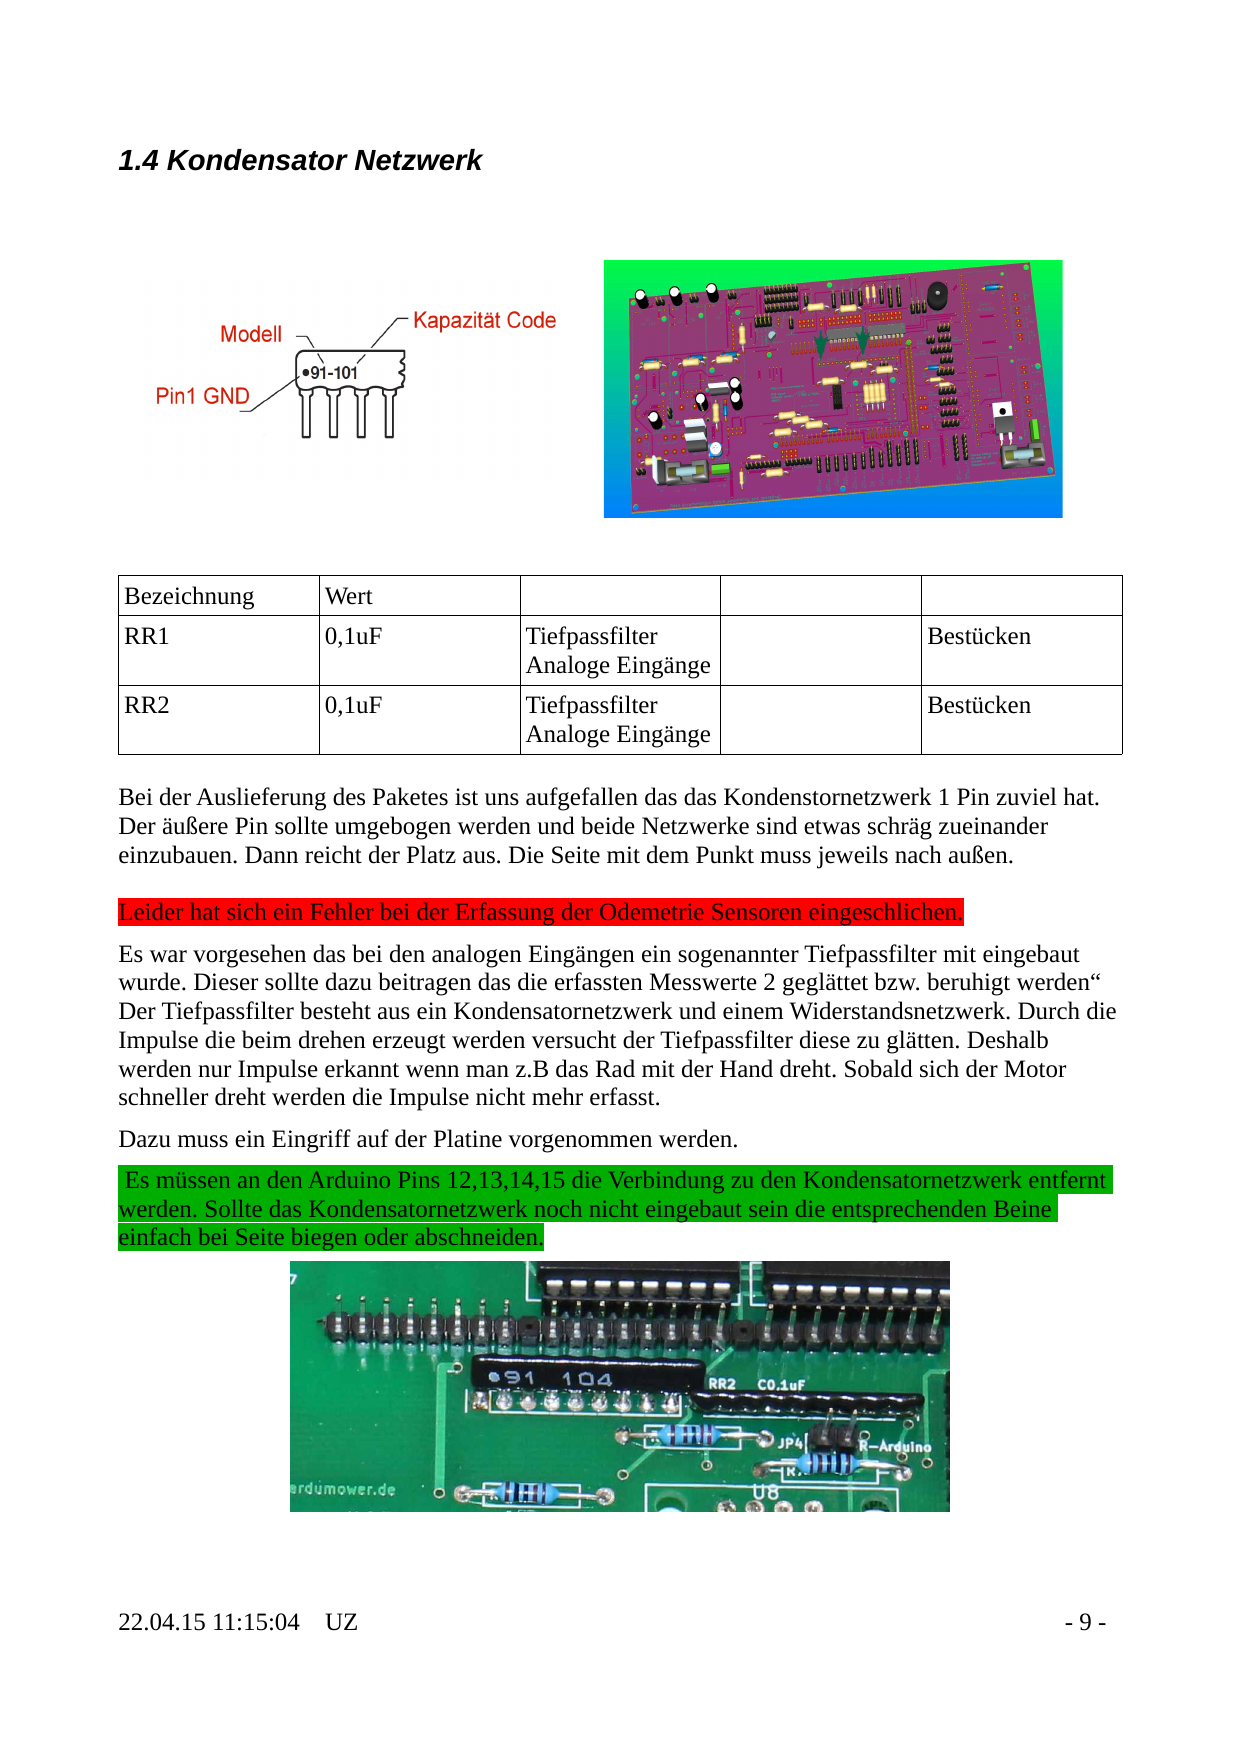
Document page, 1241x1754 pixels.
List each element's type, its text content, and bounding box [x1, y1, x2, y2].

table_cell 0,1uF [320, 616, 520, 684]
subtitle 1.4 Kondensator Netzwerk [118, 143, 1122, 177]
picture [290, 1261, 950, 1512]
table_cell Bestücken [922, 686, 1122, 753]
table_cell RR2 [119, 686, 319, 753]
table_header [521, 576, 720, 615]
table_cell Bestücken [922, 616, 1122, 684]
text Bei der Auslieferung des Paketes ist uns aufgefallen das das Kondenstornetzwerk 1 Pin zuviel hat. Der äußere Pin sollte umgebogen werden und beide Netzwerke sind etwas schräg zueinander einzubauen. Dann reicht der Platz aus. Die Seite mit dem Punkt muss jeweils nach außen. [118, 782, 1122, 869]
table_cell Tiefpassfilter Analoge Eingänge [521, 616, 720, 684]
text Es war vorgesehen das bei den analogen Eingängen ein sogenannter Tiefpassfilter mit eingebaut wurde. Dieser sollte dazu beitragen das die erfassten Messwerte 2 geglättet bzw. beruhigt werden“ Der Tiefpassfilter besteht aus ein Kondensatornetzwerk und einem Widerstandsnetzwerk. Durch die Impulse die beim drehen erzeugt werden versucht der Tiefpassfilter diese zu glätten. Deshalb werden nur Impulse erkannt wenn man z.B das Rad mit der Hand dreht. Sobald sich der Motor schneller dreht werden die Impulse nicht mehr erfasst. [118, 939, 1122, 1111]
picture [127, 273, 569, 486]
text Leider hat sich ein Fehler bei der Erfassung der Odemetrie Sensoren eingeschlichen. [118, 897, 1122, 926]
text Es müssen an den Arduino Pins 12,13,14,15 die Verbindung zu den Kondensatornetzwerk entfernt werden. Sollte das Kondensatornetzwerk noch nicht eingebaut sein die entsprechenden Beine einfach bei Seite biegen oder abschneiden. [118, 1165, 1122, 1251]
table_cell [721, 686, 921, 753]
table_header Wert [320, 576, 520, 615]
picture [603, 260, 1063, 518]
table_header Bezeichnung [119, 576, 319, 615]
table_cell RR1 [119, 616, 319, 684]
table_header [721, 576, 921, 615]
text Dazu muss ein Eingriff auf der Platine vorgenommen werden. [118, 1124, 1122, 1152]
table_cell 0,1uF [320, 686, 520, 753]
table_header [922, 576, 1122, 615]
table_cell Tiefpassfilter Analoge Eingänge [521, 686, 720, 753]
table_cell [721, 616, 921, 684]
